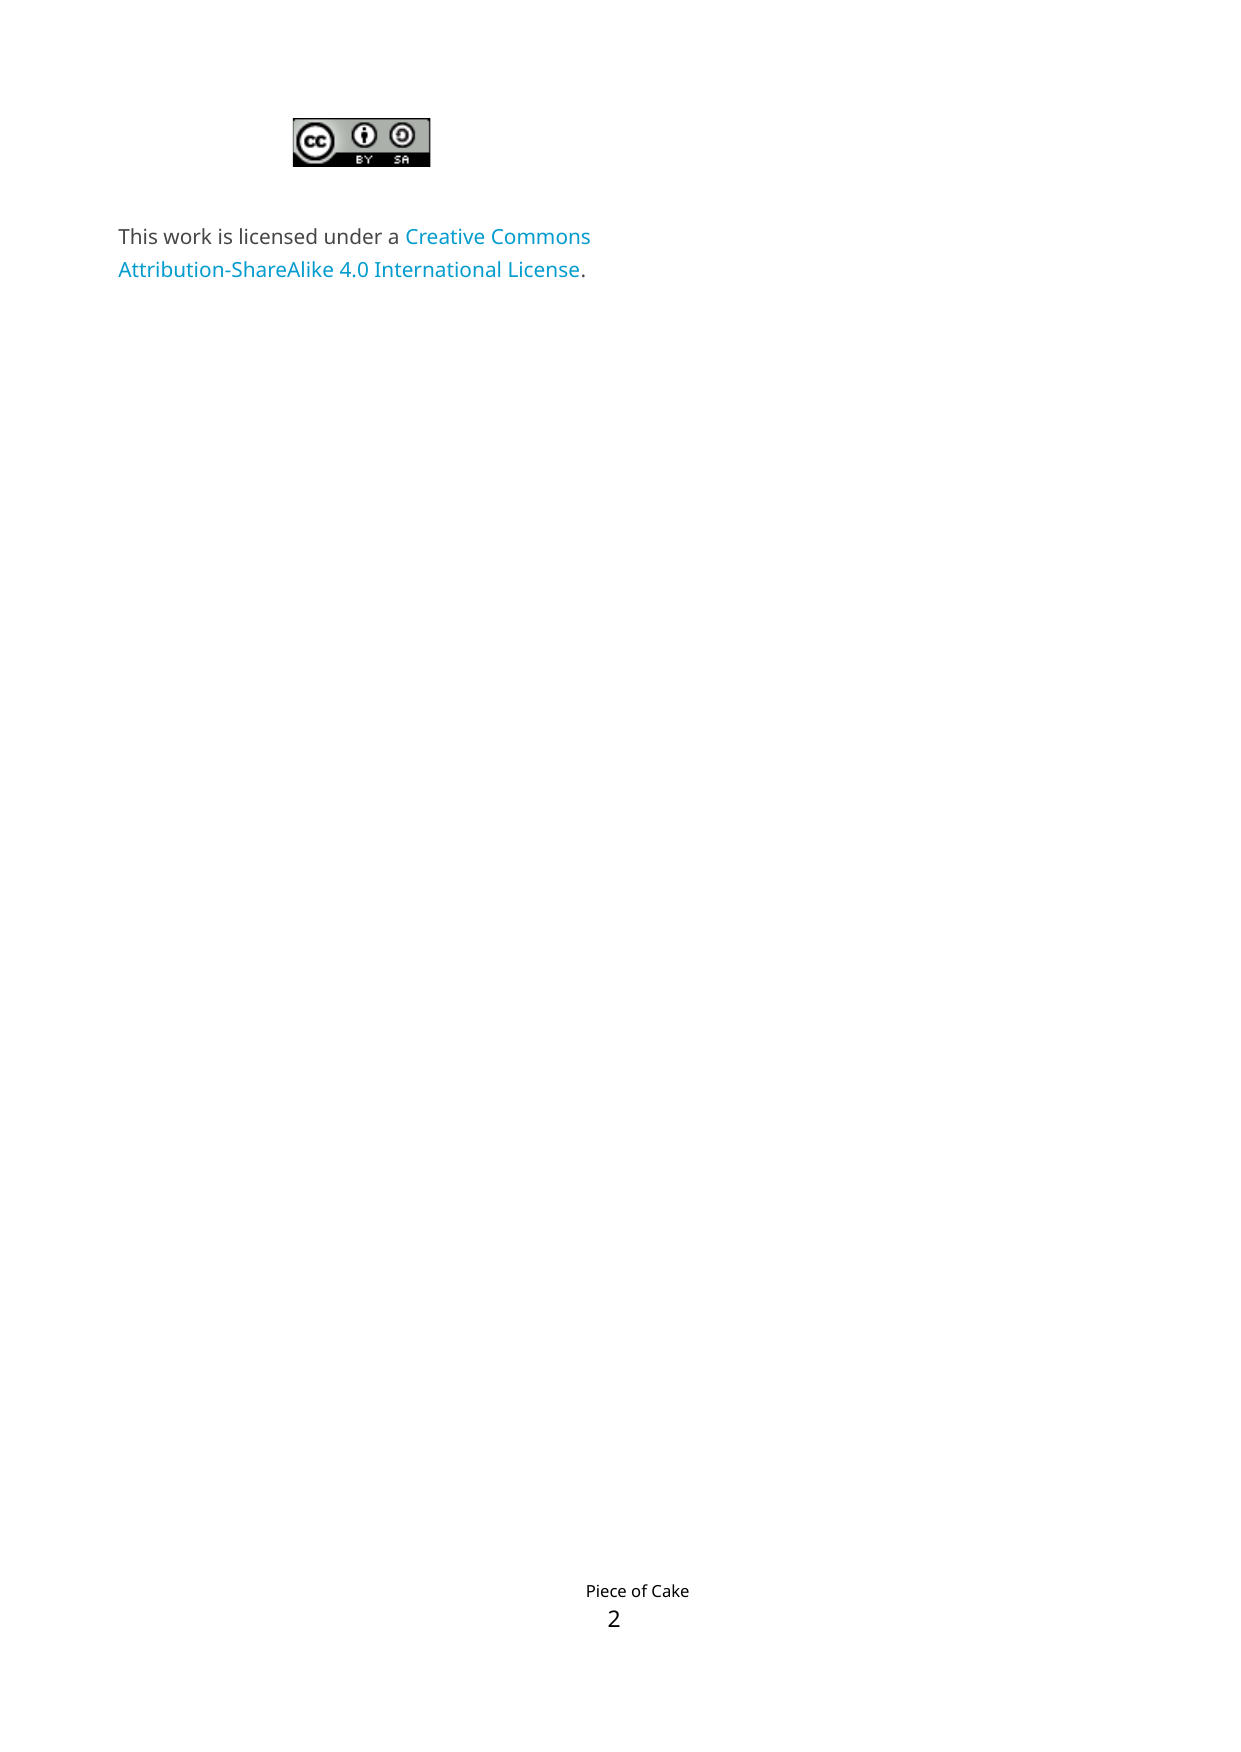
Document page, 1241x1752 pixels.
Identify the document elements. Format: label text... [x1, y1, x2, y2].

text This work is licensed under a Creative Commons Attribution-ShareAlike 4.0 International License. [118, 222, 605, 283]
picture [292, 118, 431, 167]
